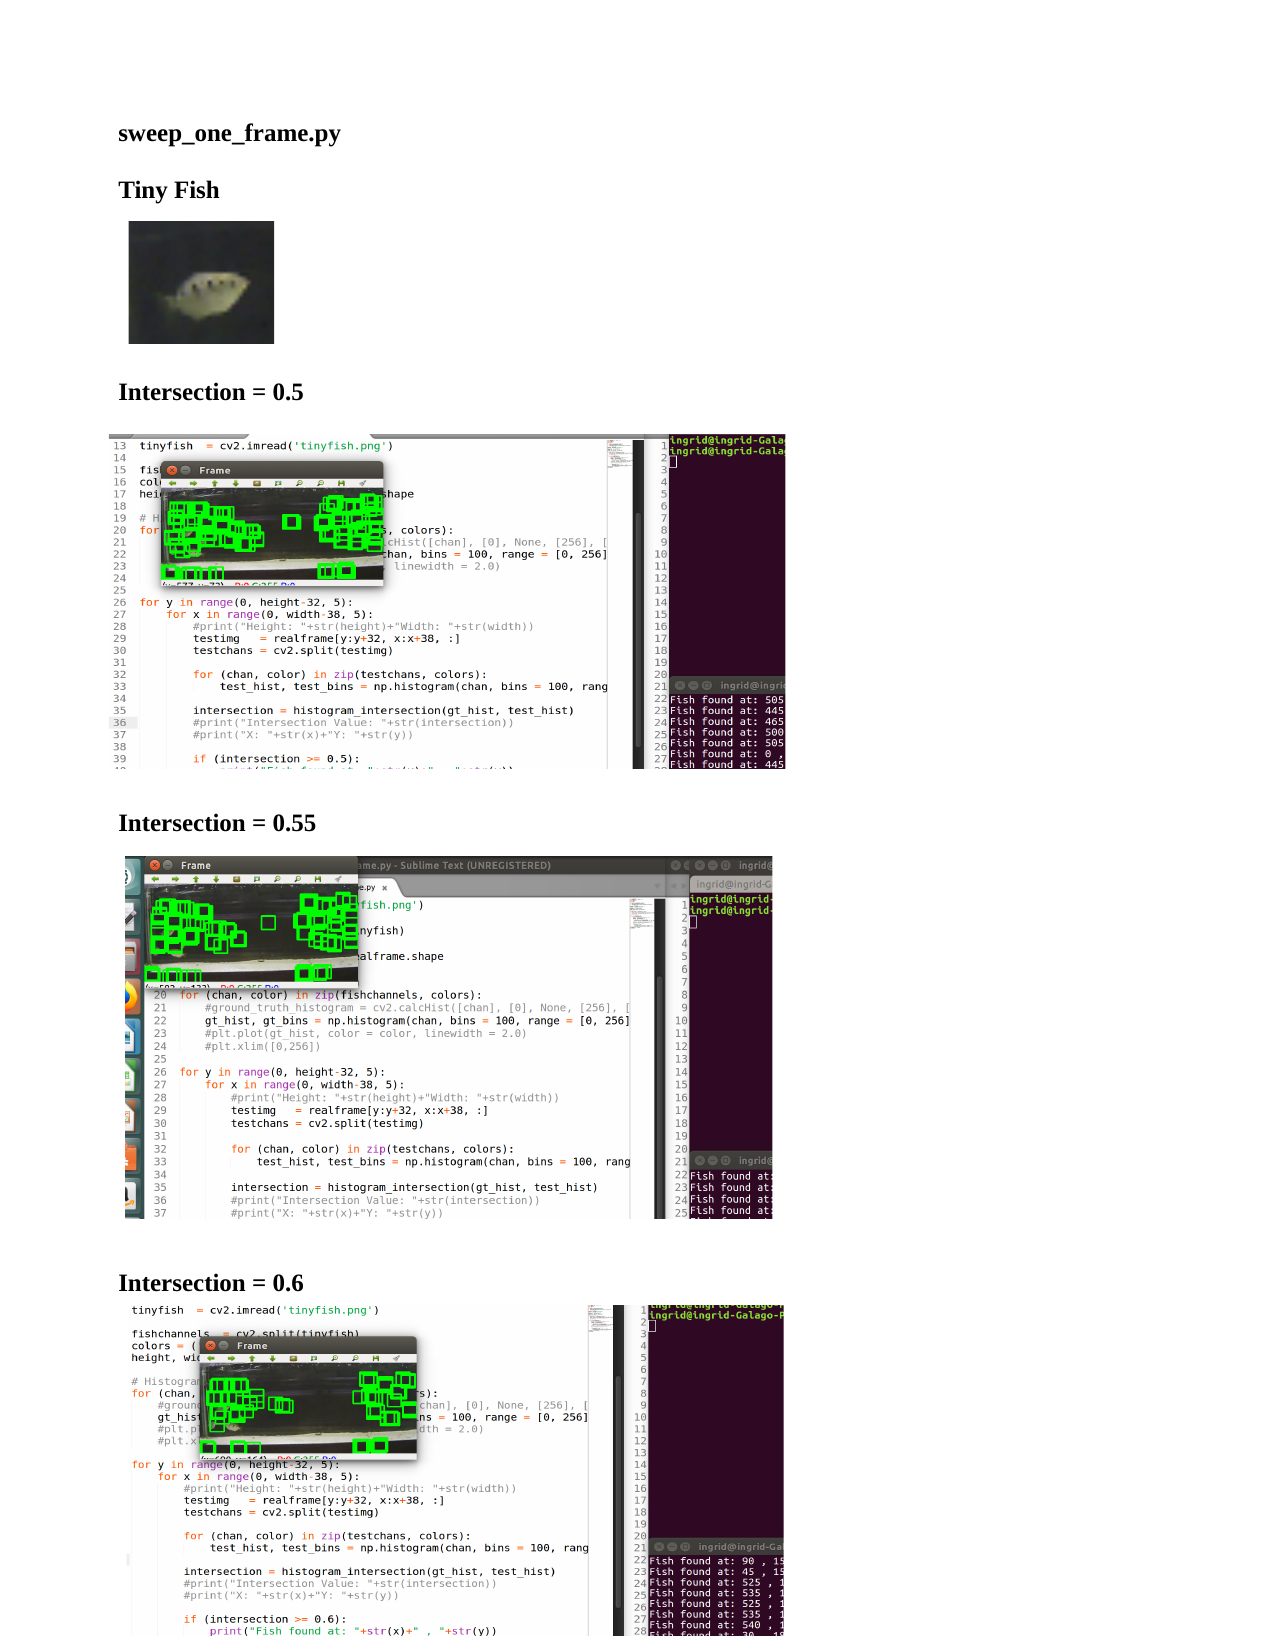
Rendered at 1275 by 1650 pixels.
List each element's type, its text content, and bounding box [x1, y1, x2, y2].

picture [108, 434, 237, 663]
text sweep_one_frame.py [118, 118, 1157, 147]
picture [128, 221, 275, 344]
text Intersection = 0.5 [118, 377, 1157, 406]
text Tiny Fish [118, 176, 1157, 204]
text Intersection = 0.55 [118, 808, 1157, 837]
picture [125, 856, 186, 944]
text Intersection = 0.6 [118, 1268, 1157, 1297]
picture [126, 1305, 312, 1561]
